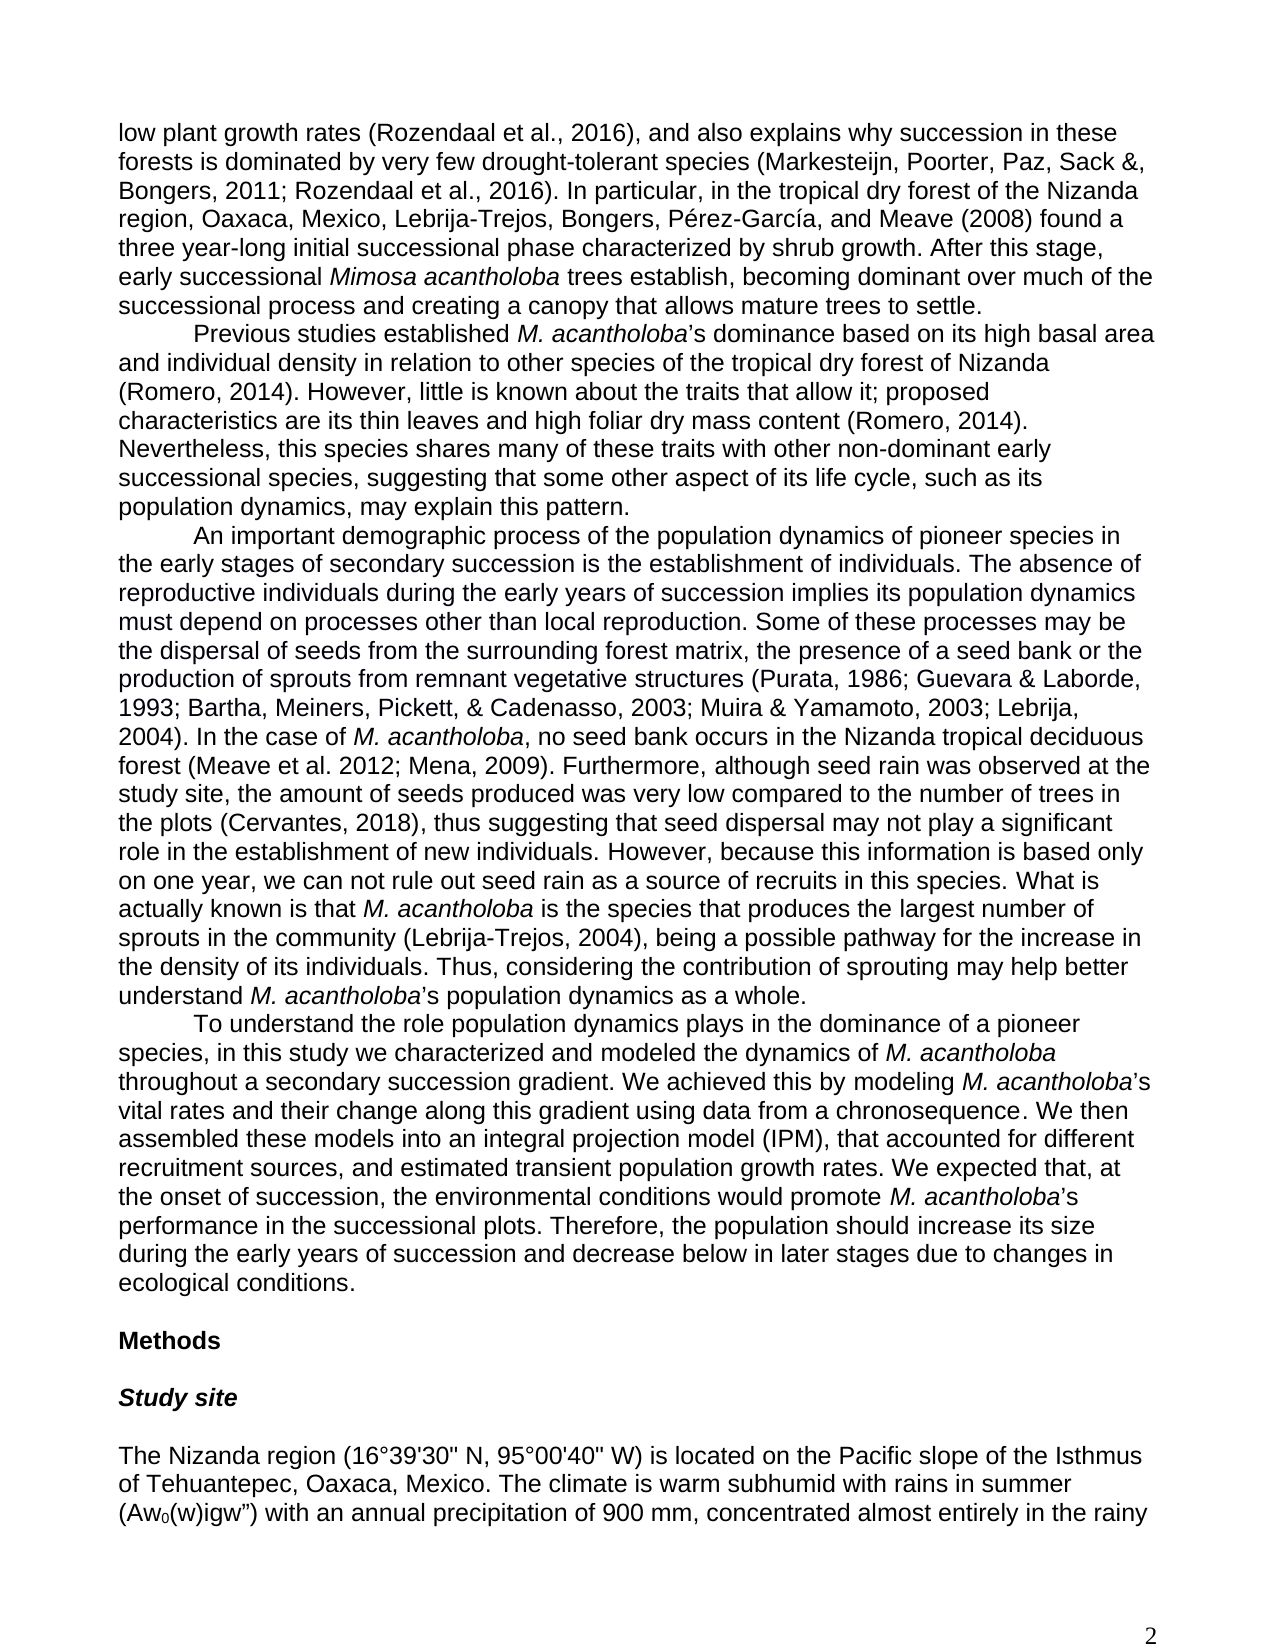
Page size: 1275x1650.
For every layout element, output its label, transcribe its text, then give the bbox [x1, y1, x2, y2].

text Previous studies established M. acantholoba’s dominance based on its high basal area and individual density in relation to other species of the tropical dry forest of Nizanda (Romero, 2014). However, little is known about the traits that allow it; proposed characteristics are its thin leaves and high foliar dry mass content (Romero, 2014). Nevertheless, this species shares many of these traits with other non-dominant early successional species, suggesting that some other aspect of its life cycle, such as its population dynamics, may explain this pattern. [118, 319, 1157, 521]
text low plant growth rates (Rozendaal et al., 2016), and also explains why succession in these forests is dominated by very few drought-tolerant species (Markesteijn, Poorter, Paz, Sack &, Bongers, 2011; Rozendaal et al., 2016). In particular, in the tropical dry forest of the Nizanda region, Oaxaca, Mexico, Lebrija-Trejos, Bongers, Pérez-García, and Meave (2008) found a three year-long initial successional phase characterized by shrub growth. After this stage, early successional Mimosa acantholoba trees establish, becoming dominant over much of the successional process and creating a canopy that allows mature trees to settle. [118, 118, 1157, 319]
text To understand the role population dynamics plays in the dominance of a pioneer species, in this study we characterized and modeled the dynamics of M. acantholoba throughout a secondary succession gradient. We achieved this by modeling M. acantholoba’s vital rates and their change along this gradient using data from a chronosequence. We then assembled these models into an integral projection model (IPM), that accounted for different recruitment sources, and estimated transient population growth rates. We expected that, at the onset of succession, the environmental conditions would promote M. acantholoba’s performance in the successional plots. Therefore, the population should increase its size during the early years of succession and decrease below in later stages due to changes in ecological conditions. [118, 1009, 1157, 1297]
text An important demographic process of the population dynamics of pioneer species in the early stages of secondary succession is the establishment of individuals. The absence of reproductive individuals during the early years of succession implies its population dynamics must depend on processes other than local reproduction. Some of these processes may be the dispersal of seeds from the surrounding forest matrix, the presence of a seed bank or the production of sprouts from remnant vegetative structures (Purata, 1986; Guevara & Laborde, 1993; Bartha, Meiners, Pickett, & Cadenasso, 2003; Muira & Yamamoto, 2003; Lebrija, 2004). In the case of M. acantholoba, no seed bank occurs in the Nizanda tropical deciduous forest (Meave et al. 2012; Mena, 2009). Furthermore, although seed rain was observed at the study site, the amount of seeds produced was very low compared to the number of trees in the plots (Cervantes, 2018), thus suggesting that seed dispersal may not play a significant role in the establishment of new individuals. However, because this information is based only on one year, we can not rule out seed rain as a source of recruits in this species. What is actually known is that M. acantholoba is the species that produces the largest number of sprouts in the community (Lebrija-Trejos, 2004), being a possible pathway for the increase in the density of its individuals. Thus, considering the contribution of sprouting may help better understand M. acantholoba’s population dynamics as a whole. [118, 521, 1157, 1009]
text Methods [118, 1326, 1157, 1354]
text The Nizanda region (16°39'30" N, 95°00'40" W) is located on the Pacific slope of the Isthmus of Tehuantepec, Oaxaca, Mexico. The climate is warm subhumid with rains in summer (Aw0(w)igw”) with an annual precipitation of 900 mm, concentrated almost entirely in the rainy [118, 1441, 1157, 1527]
text Study site [118, 1383, 1157, 1412]
